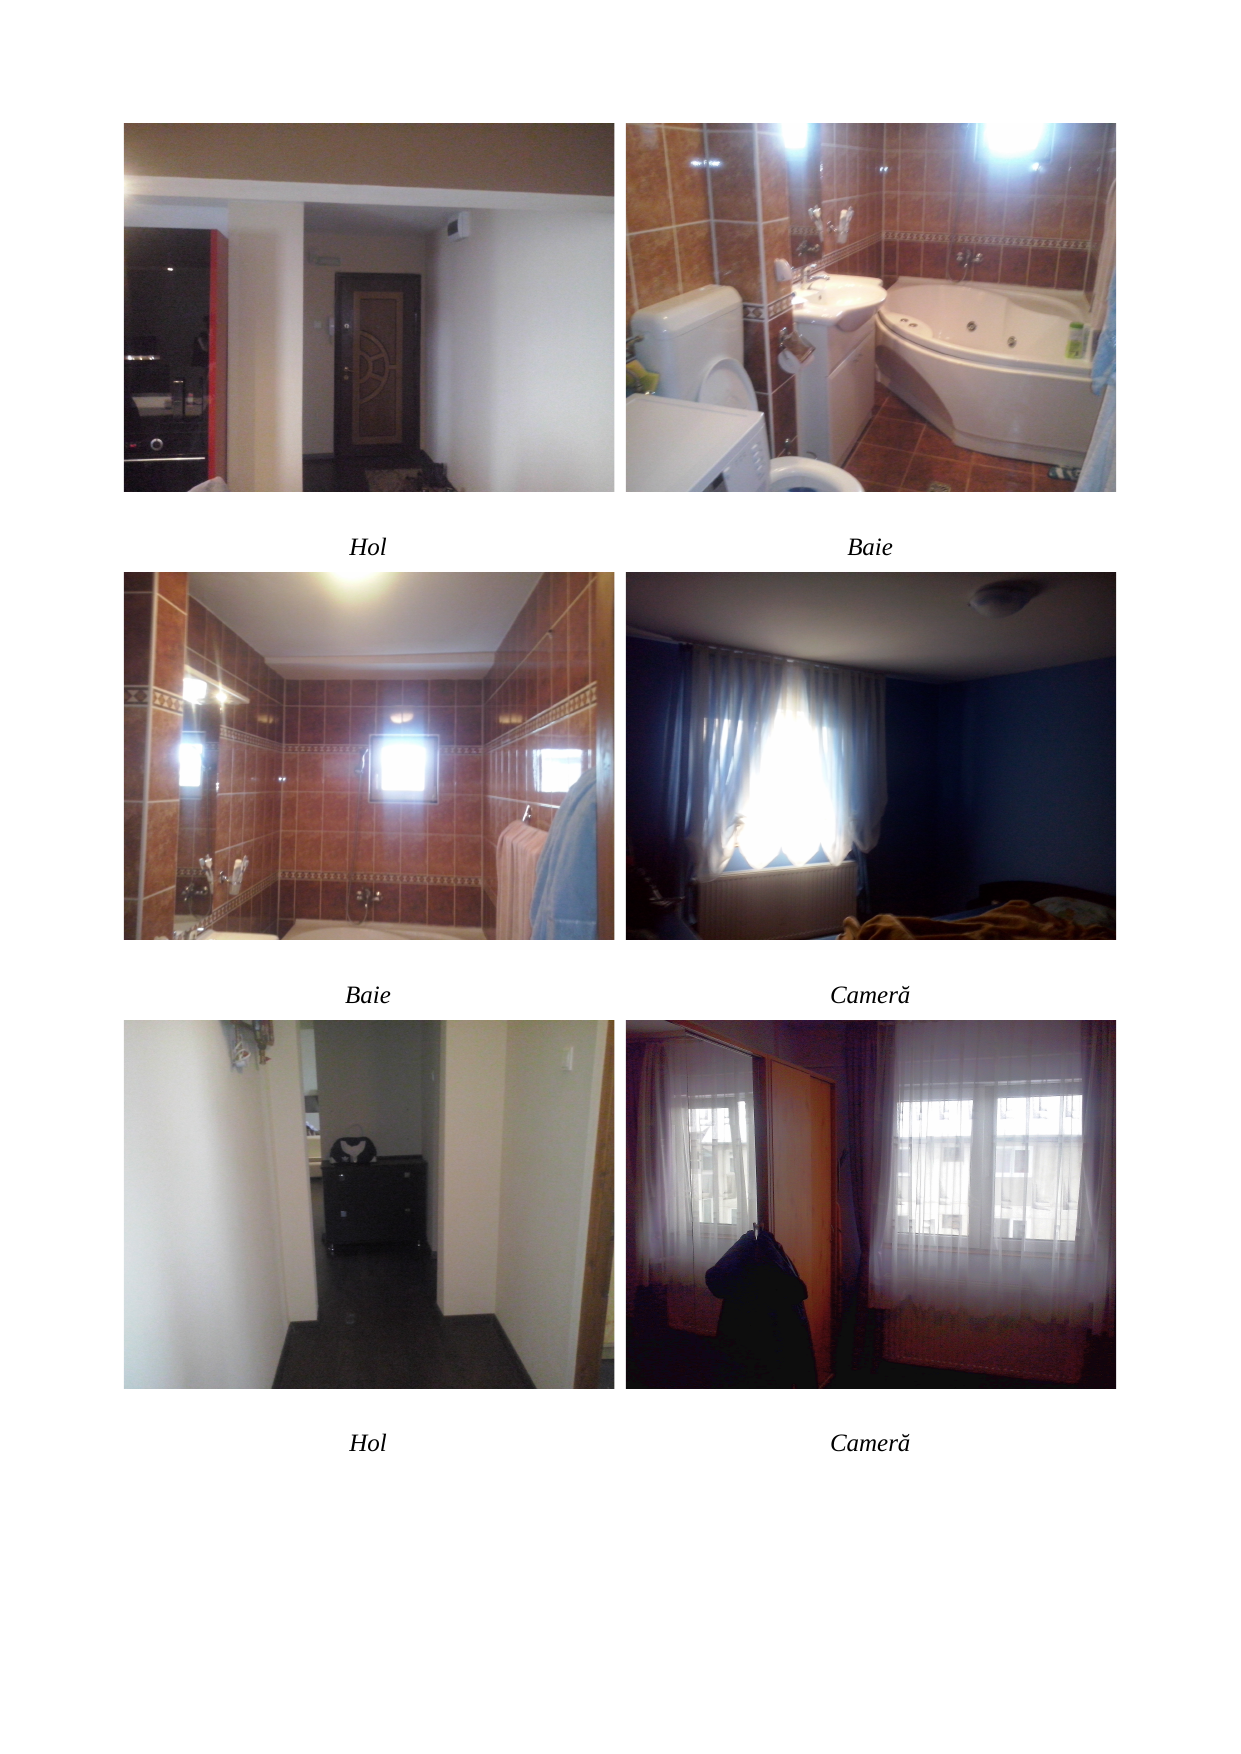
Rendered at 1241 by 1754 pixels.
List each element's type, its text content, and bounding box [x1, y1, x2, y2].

picture [123, 572, 615, 940]
picture [123, 123, 615, 492]
picture [625, 123, 1117, 492]
picture [123, 1020, 615, 1389]
table_cell [118, 118, 620, 526]
table_cell [620, 1015, 1122, 1423]
table_cell [620, 566, 1122, 974]
table_cell [118, 1015, 620, 1423]
table_cell Baie [118, 974, 620, 1014]
table_cell Cameră [620, 974, 1122, 1014]
picture [625, 572, 1117, 940]
table_cell [118, 566, 620, 974]
table_cell [620, 118, 1122, 526]
table_cell Hol [118, 1423, 620, 1463]
table_cell Hol [118, 526, 620, 566]
table_cell Baie [620, 526, 1122, 566]
picture [625, 1020, 1117, 1389]
table_cell Cameră [620, 1423, 1122, 1463]
